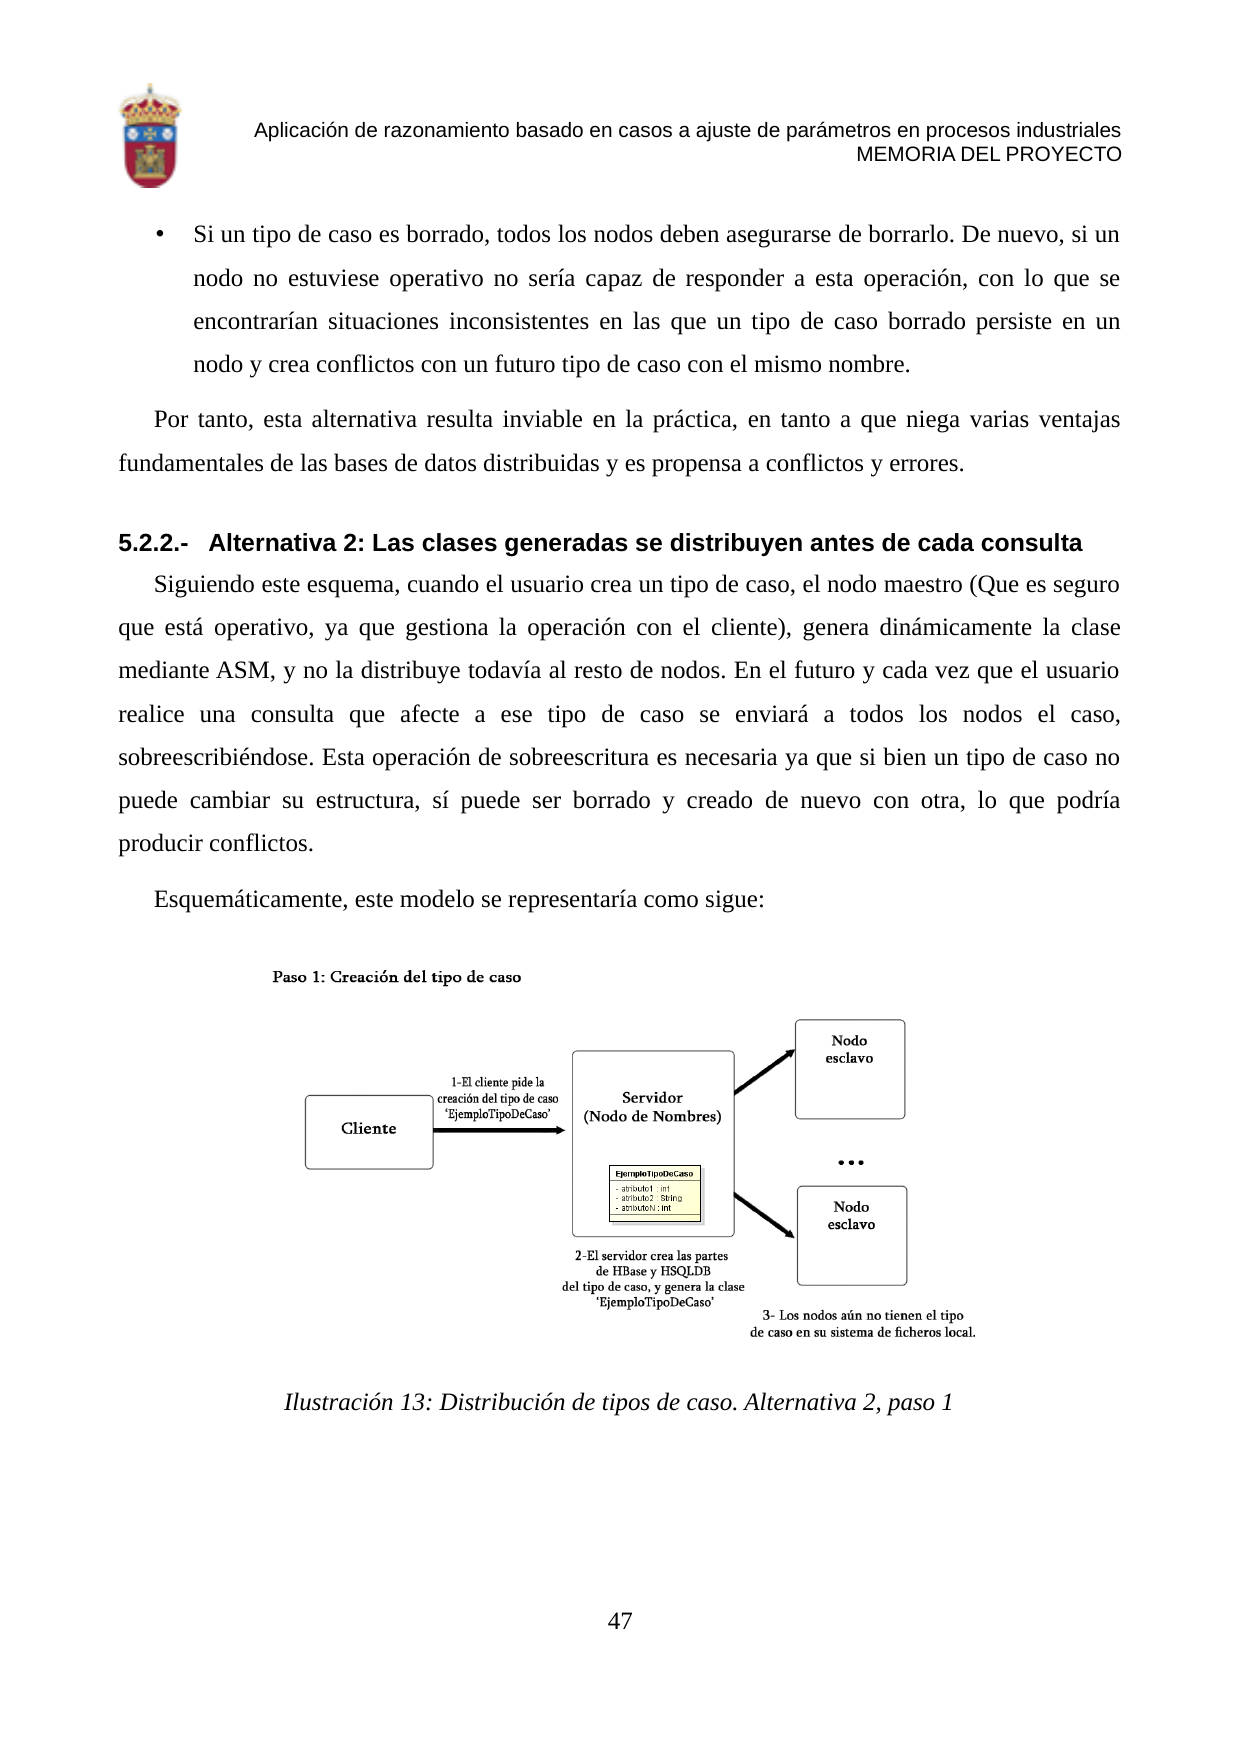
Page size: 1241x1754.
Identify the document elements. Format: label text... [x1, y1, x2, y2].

text Ilustración 13: Distribución de tipos de caso. Alternativa 2, paso 1 [165, 952, 1075, 1416]
list Si un tipo de caso es borrado, todos los nodos deben asegurarse de borrarlo. De nuevo, si un nodo no estuviese operativo no sería capaz de responder a esta operación, con lo que se encontrarían situaciones inconsistentes en las que un tipo de caso borrado persiste en un nodo y crea conflictos con un futuro tipo de caso con el mismo nombre. [156, 219, 1122, 378]
picture [237, 939, 1012, 1387]
picture [117, 83, 184, 188]
subtitle Alternativa 2: Las clases generadas se distribuyen antes de cada consulta [118, 528, 1122, 557]
text Esquemáticamente, este modelo se representaría como sigue: [118, 884, 1122, 912]
text Siguiendo este esquema, cuando el usuario crea un tipo de caso, el nodo maestro (Que es seguro que está operativo, ya que gestiona la operación con el cliente), genera dinámicamente la clase mediante ASM, y no la distribuye todavía al resto de nodos. En el futuro y cada vez que el usuario realice una consulta que afecte a ese tipo de caso se enviará a todos los nodos el caso, sobreescribiéndose. Esta operación de sobreescritura es necesaria ya que si bien un tipo de caso no puede cambiar su estructura, sí puede ser borrado y creado de nuevo con otra, lo que podría producir conflictos. [118, 569, 1122, 857]
text Por tanto, esta alternativa resulta inviable en la práctica, en tanto a que niega varias ventajas fundamentales de las bases de datos distribuidas y es propensa a conflictos y errores. [118, 404, 1122, 476]
